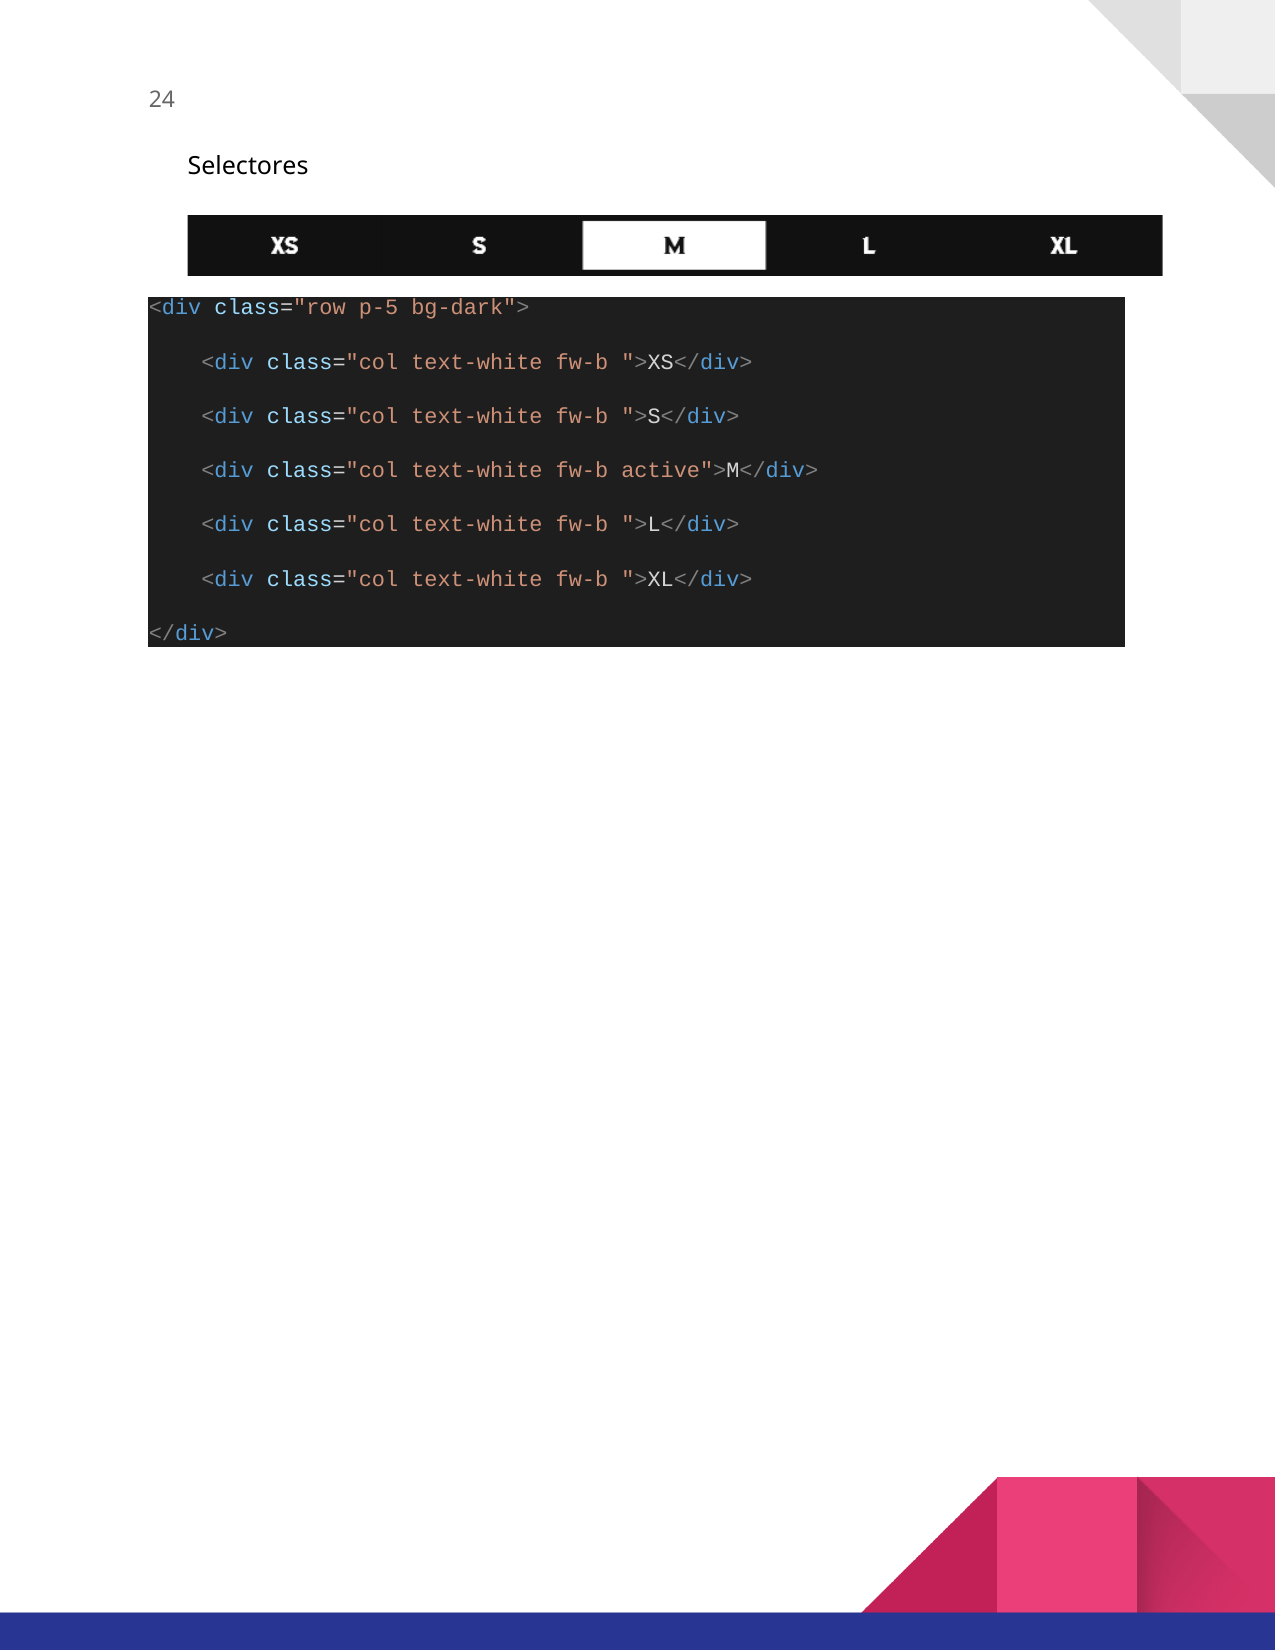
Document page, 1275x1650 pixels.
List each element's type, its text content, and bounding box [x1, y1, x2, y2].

text <div class="row p-5 bg-dark"> [148, 297, 1125, 321]
picture [187, 215, 1163, 276]
picture [1087, 0, 1275, 188]
text <div class="col text-white fw-b ">XS</div> [148, 351, 1125, 376]
subtitle Selectores [187, 148, 1125, 182]
text </div> [148, 622, 1125, 647]
text <div class="col text-white fw-b ">L</div> [148, 514, 1125, 538]
text <div class="col text-white fw-b ">XL</div> [148, 568, 1125, 593]
picture [0, 1475, 1275, 1650]
text <div class="col text-white fw-b ">S</div> [148, 405, 1125, 430]
text <div class="col text-white fw-b active">M</div> [148, 459, 1125, 484]
